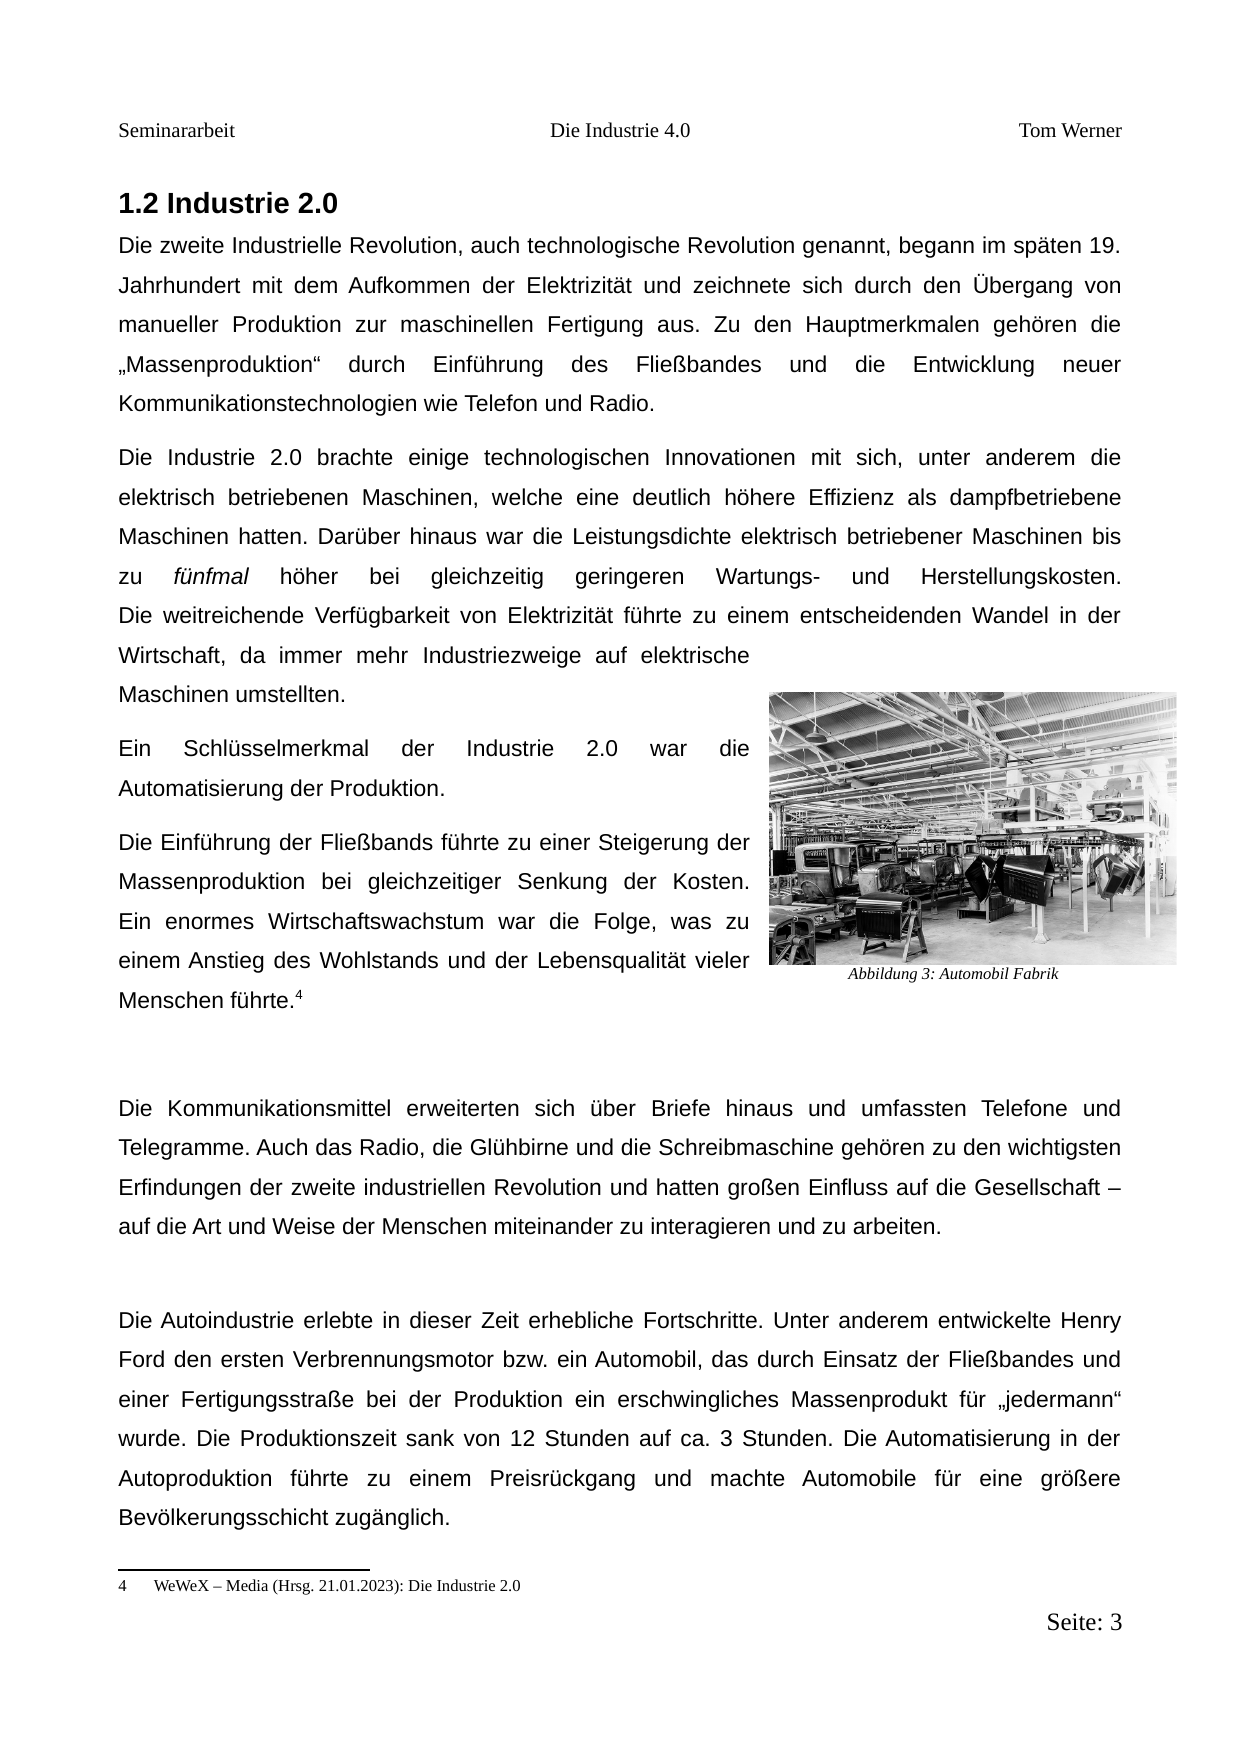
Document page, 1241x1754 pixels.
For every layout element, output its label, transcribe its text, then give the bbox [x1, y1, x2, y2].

text WeWeX – Media (Hrsg. 21.01.2023): Die Industrie 2.0 [118, 1576, 1122, 1595]
text Die zweite Industrielle Revolution, auch technologische Revolution genannt, begann im späten 19. Jahrhundert mit dem Aufkommen der Elektrizität und zeichnete sich durch den Übergang von manueller Produktion zur maschinellen Fertigung aus. Zu den Hauptmerkmalen gehören die „Massenproduktion“ durch Einführung des Fließbandes und die Entwicklung neuer Kommunikationstechnologien wie Telefon und Radio. [118, 232, 1122, 417]
text Abbildung 3: Automobil Fabrik [750, 693, 1158, 983]
subtitle 1.2 Industrie 2.0 [118, 186, 1122, 220]
text Die Einführung der Fließbands führte zu einer Steigerung der Massenproduktion bei gleichzeitiger Senkung der Kosten. Ein enormes Wirtschaftswachstum war die Folge, was zu einem Anstieg des Wohlstands und der Lebensqualität vieler Menschen führte. [118, 829, 750, 1013]
text Die Industrie 2.0 brachte einige technologischen Innovationen mit sich, unter anderem die elektrisch betriebenen Maschinen, welche eine deutlich höhere Effizienz als dampfbetriebene Maschinen hatten. Darüber hinaus war die Leistungsdichte elektrisch betriebener Maschinen bis zu fünfmal höher bei gleichzeitig geringeren Wartungs- und Herstellungskosten. Die weitreichende Verfügbarkeit von Elektrizität führte zu einem entscheidenden Wandel in der Wirtschaft, da immer mehr Industriezweige auf elektrische Maschinen umstellten. [118, 444, 1158, 707]
text Die Kommunikationsmittel erweiterten sich über Briefe hinaus und umfassten Telefone und Telegramme. Auch das Radio, die Glühbirne und die Schreibmaschine gehören zu den wichtigsten Erfindungen der zweite industriellen Revolution und hatten großen Einfluss auf die Gesellschaft – auf die Art und Weise der Menschen miteinander zu interagieren und zu arbeiten. [118, 1095, 1122, 1239]
text Ein Schlüsselmerkmal der Industrie 2.0 war die Automatisierung der Produktion. [118, 735, 750, 801]
picture [769, 692, 1177, 965]
text Die Autoindustrie erlebte in dieser Zeit erhebliche Fortschritte. Unter anderem entwickelte Henry Ford den ersten Verbrennungsmotor bzw. ein Automobil, das durch Einsatz der Fließbandes und einer Fertigungsstraße bei der Produktion ein erschwingliches Massenprodukt für „jedermann“ wurde. Die Produktionszeit sank von 12 Stunden auf ca. 3 Stunden. Die Automatisierung in der Autoproduktion führte zu einem Preisrückgang und machte Automobile für eine größere Bevölkerungsschicht zugänglich. [118, 1267, 1122, 1531]
text [750, 983, 1158, 1023]
